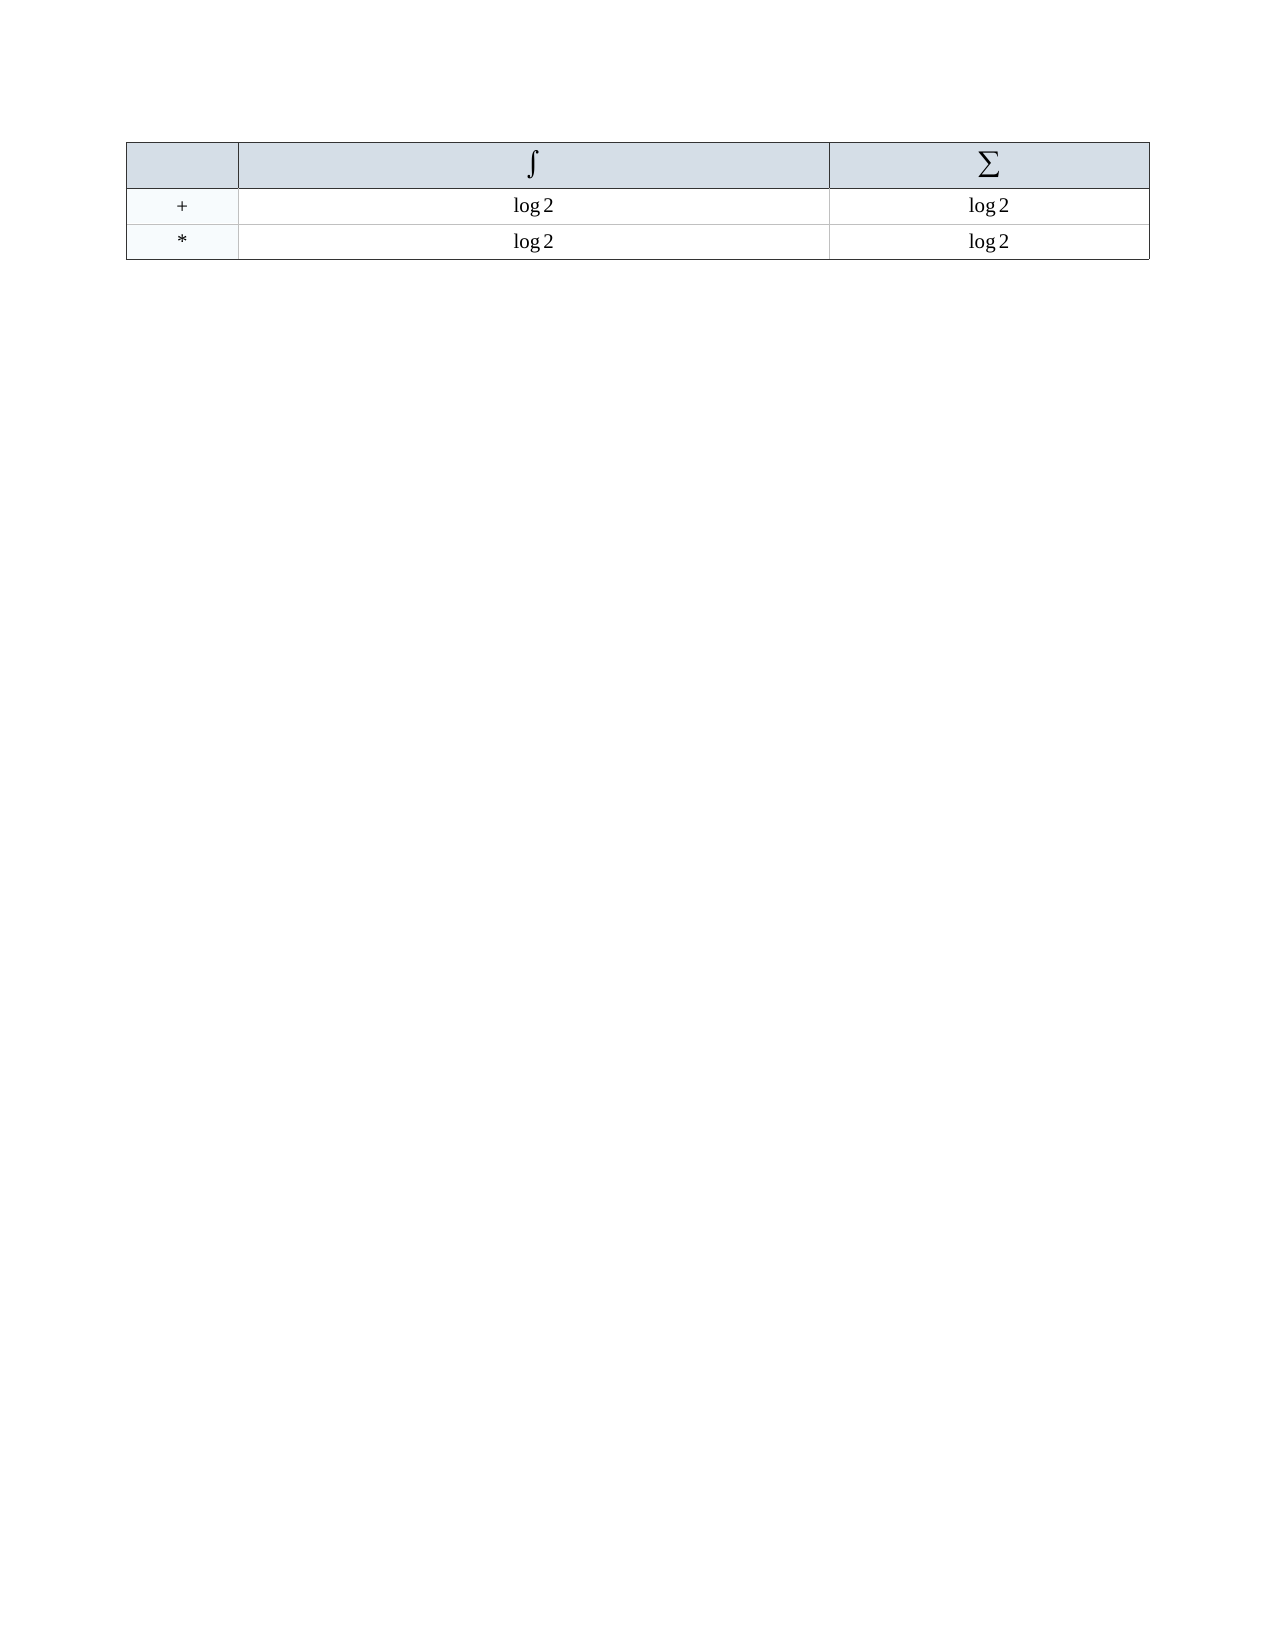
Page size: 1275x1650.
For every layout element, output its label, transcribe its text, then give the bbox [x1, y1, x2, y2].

table_cell + [127, 189, 238, 223]
table_cell * [127, 225, 238, 259]
table_header [127, 143, 238, 188]
table_cell [830, 225, 1149, 259]
table_cell [239, 225, 829, 259]
table_header [239, 143, 829, 188]
table_cell [830, 189, 1149, 223]
table_header [830, 143, 1149, 188]
table_cell [239, 189, 829, 223]
